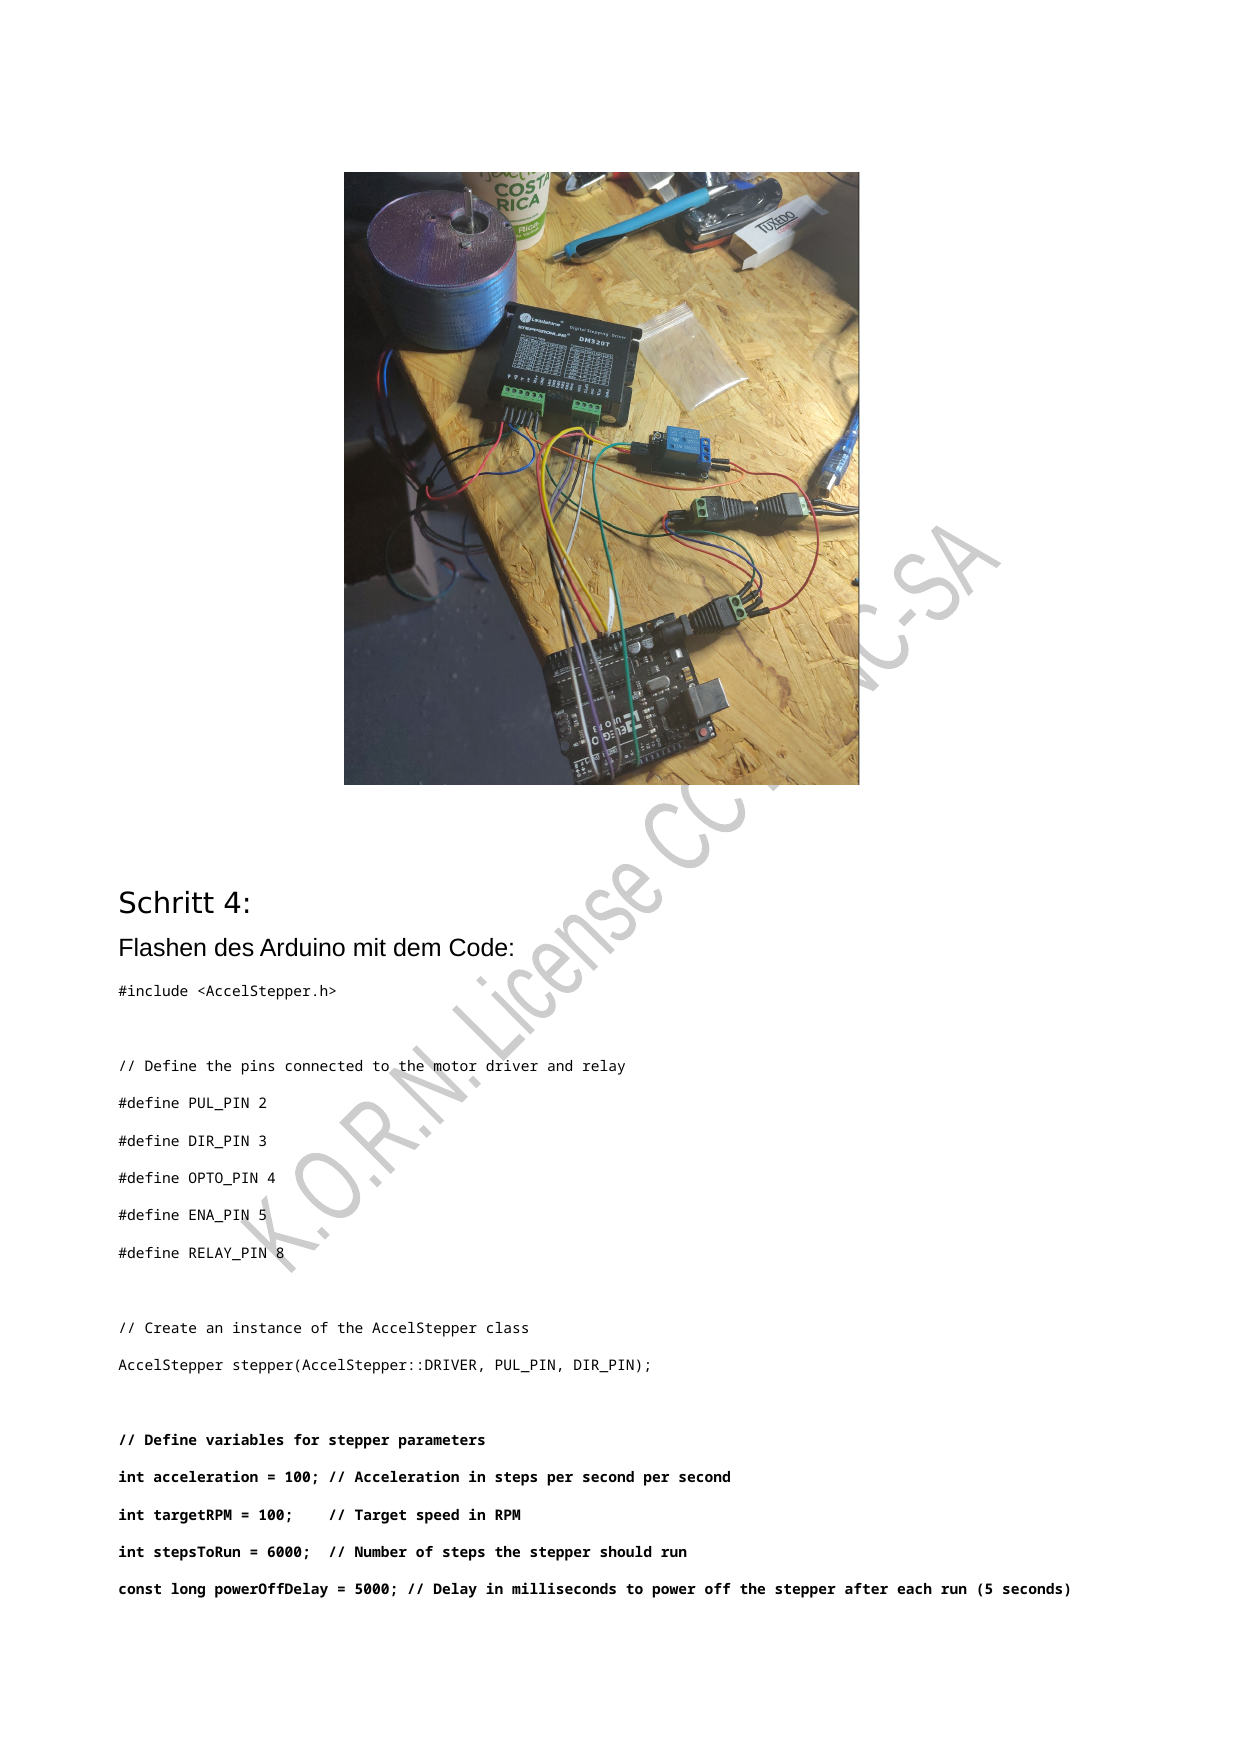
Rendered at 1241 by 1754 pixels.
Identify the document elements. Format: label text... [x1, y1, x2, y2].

text // Define the pins connected to the motor driver and relay [429, 1056, 1122, 1076]
text [418, 1093, 1122, 1113]
text [346, 1168, 1122, 1188]
picture [344, 172, 860, 785]
text [269, 1205, 1122, 1225]
text [389, 1130, 1122, 1150]
text int acceleration = 100; // Acceleration in steps per second per second [118, 1467, 1122, 1487]
text [303, 1168, 350, 1188]
text const long powerOffDelay = 5000; // Delay in milliseconds to power off the stepper after each run (5 seconds) [118, 1579, 1122, 1599]
text #define OPTO_PIN 4 [118, 1168, 299, 1188]
subtitle Schritt 4: [118, 887, 1122, 921]
text #include <AccelStepper.h> [118, 981, 515, 1001]
text // Define the pins connected to the motor driver and relay [118, 1056, 437, 1076]
text #define RELAY_PIN 8 [118, 1243, 279, 1262]
text #define ENA_PIN 5 [118, 1205, 266, 1225]
text #define RELAY_PIN 8 [277, 1243, 1122, 1262]
text int targetRPM = 100; // Target speed in RPM [118, 1504, 1122, 1524]
text // Create an instance of the AccelStepper class [118, 1317, 1122, 1337]
text [375, 1138, 412, 1150]
text int stepsToRun = 6000; // Number of steps the stepper should run [118, 1542, 1122, 1562]
text [514, 981, 1122, 1001]
text #define PUL_PIN 2 [118, 1093, 427, 1113]
text AccelStepper stepper(AccelStepper::DRIVER, PUL_PIN, DIR_PIN); [118, 1355, 1122, 1375]
text // Define variables for stepper parameters [118, 1429, 1122, 1449]
text Flashen des Arduino mit dem Code: [118, 933, 583, 962]
text #define DIR_PIN 3 [118, 1130, 365, 1150]
text [569, 933, 1122, 962]
